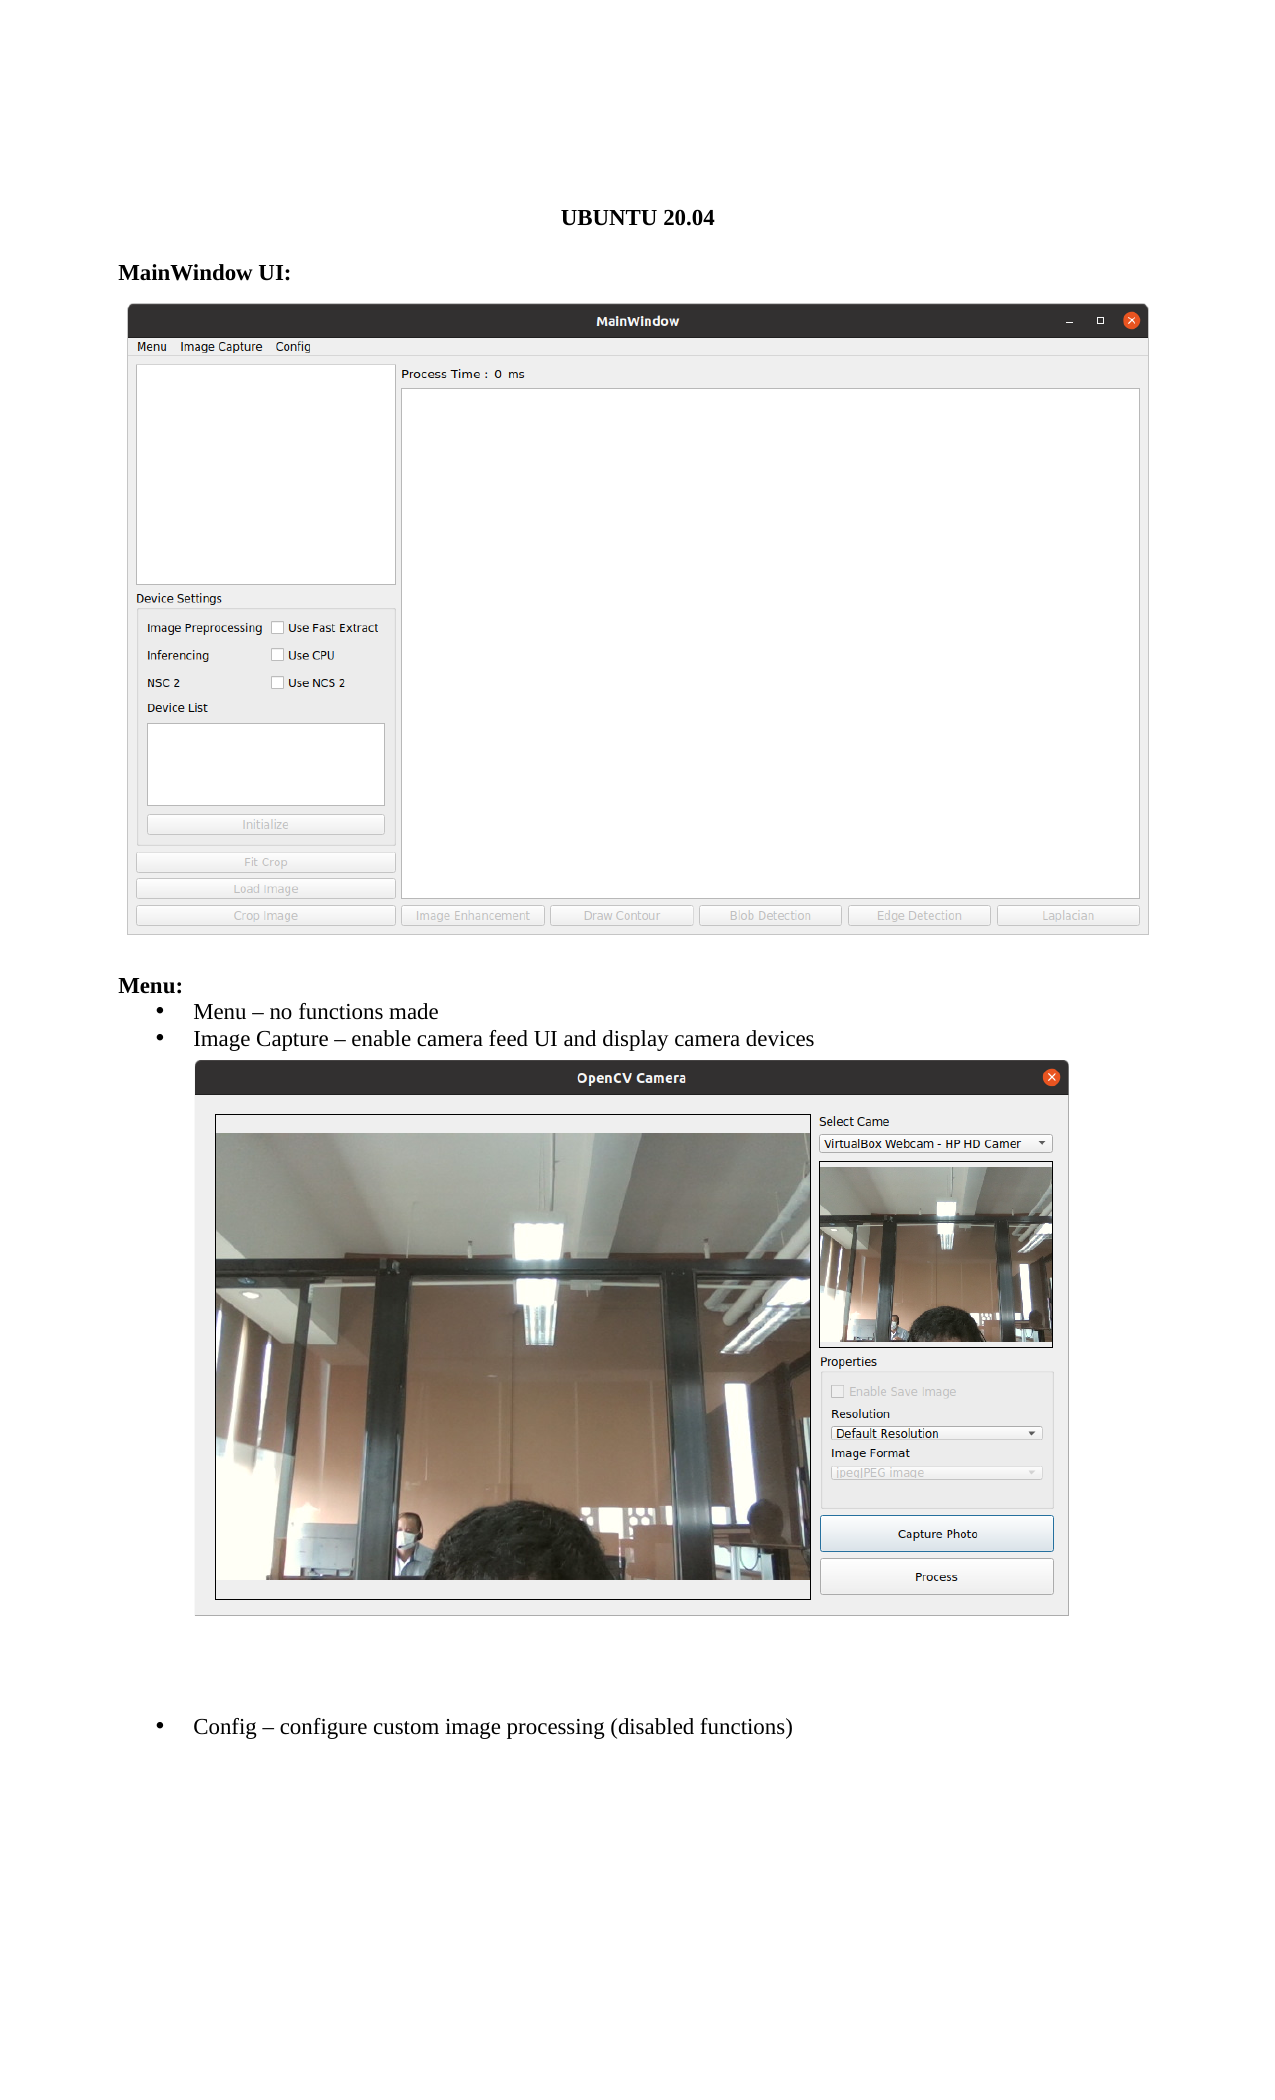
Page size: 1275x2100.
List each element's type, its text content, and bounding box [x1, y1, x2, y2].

picture [194, 1060, 1069, 1616]
text MainWindow UI: [118, 259, 1157, 286]
picture [118, 296, 1157, 943]
text Menu: [118, 972, 1157, 998]
list Menu – no functions made [156, 998, 1157, 1025]
list Config – configure custom image processing (disabled functions) [156, 1713, 1157, 1739]
list Image Capture – enable camera feed UI and display camera devices [156, 1025, 1157, 1052]
text UBUNTU 20.04 [118, 204, 1157, 231]
